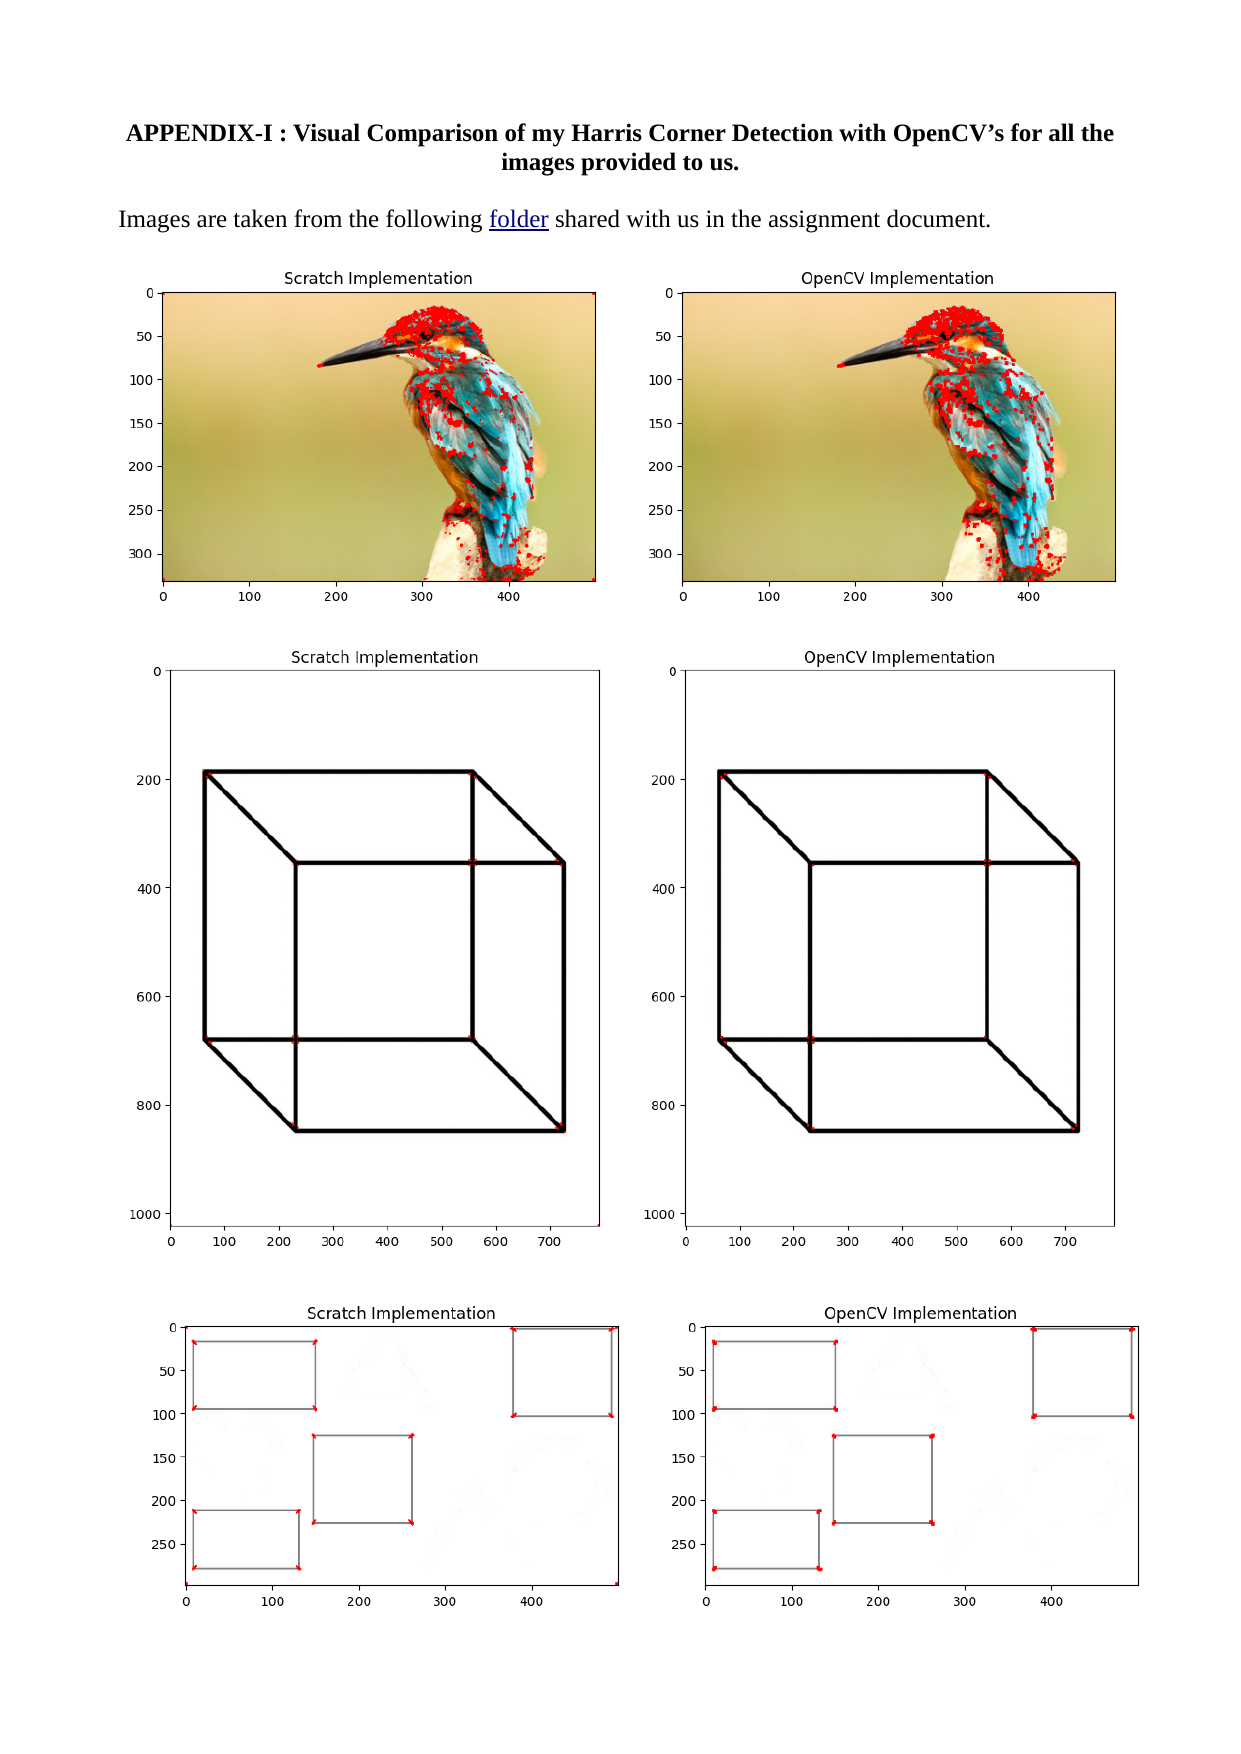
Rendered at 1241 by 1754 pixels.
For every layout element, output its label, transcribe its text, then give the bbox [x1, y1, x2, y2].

picture [118, 641, 1123, 1257]
picture [118, 261, 1123, 613]
text APPENDIX-I : Visual Comparison of my Harris Corner Detection with OpenCV’s for all the images provided to us. [118, 118, 1122, 176]
text Images are taken from the following folder shared with us in the assignment document. [118, 204, 1122, 233]
picture [141, 1296, 1146, 1617]
